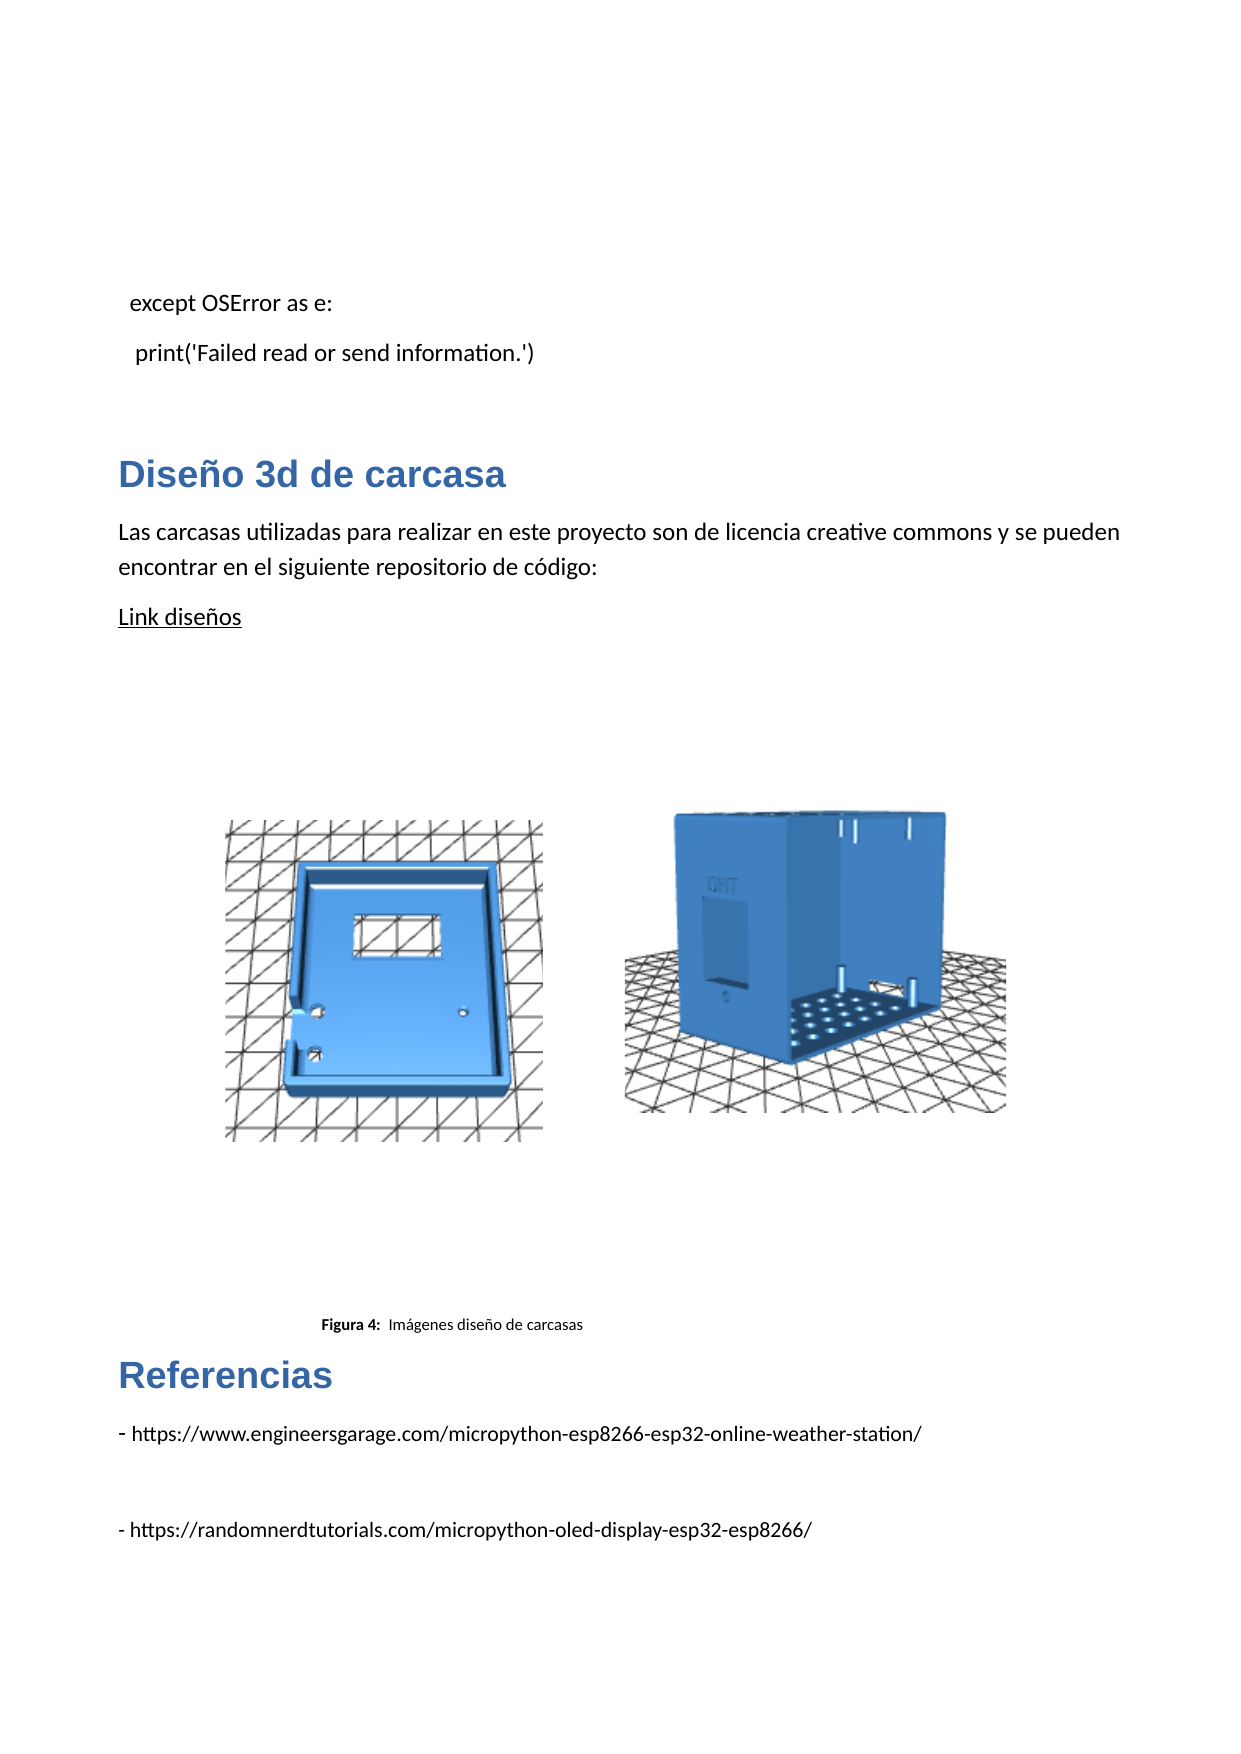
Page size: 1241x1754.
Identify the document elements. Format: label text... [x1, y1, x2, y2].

text print('Failed read or send information.') [118, 337, 1122, 368]
text - https://randomnerdtutorials.com/micropython-oled-display-esp32-esp8266/ [118, 1516, 1122, 1543]
picture [624, 756, 1007, 1113]
text Link diseños [118, 601, 1122, 631]
text Referencias [118, 1353, 1122, 1396]
text Las carcasas utilizadas para realizar en este proyecto son de licencia creative commons y se pueden encontrar en el siguiente repositorio de código: [118, 516, 1122, 582]
text Figura 4: Imágenes diseño de carcasas [118, 1315, 1122, 1335]
text Diseño 3d de carcasa [118, 451, 1122, 495]
picture [225, 820, 543, 1142]
text - https://www.engineersgarage.com/micropython-esp8266-esp32-online-weather-station/ [118, 1417, 1122, 1448]
text except OSError as e: [118, 287, 1122, 318]
